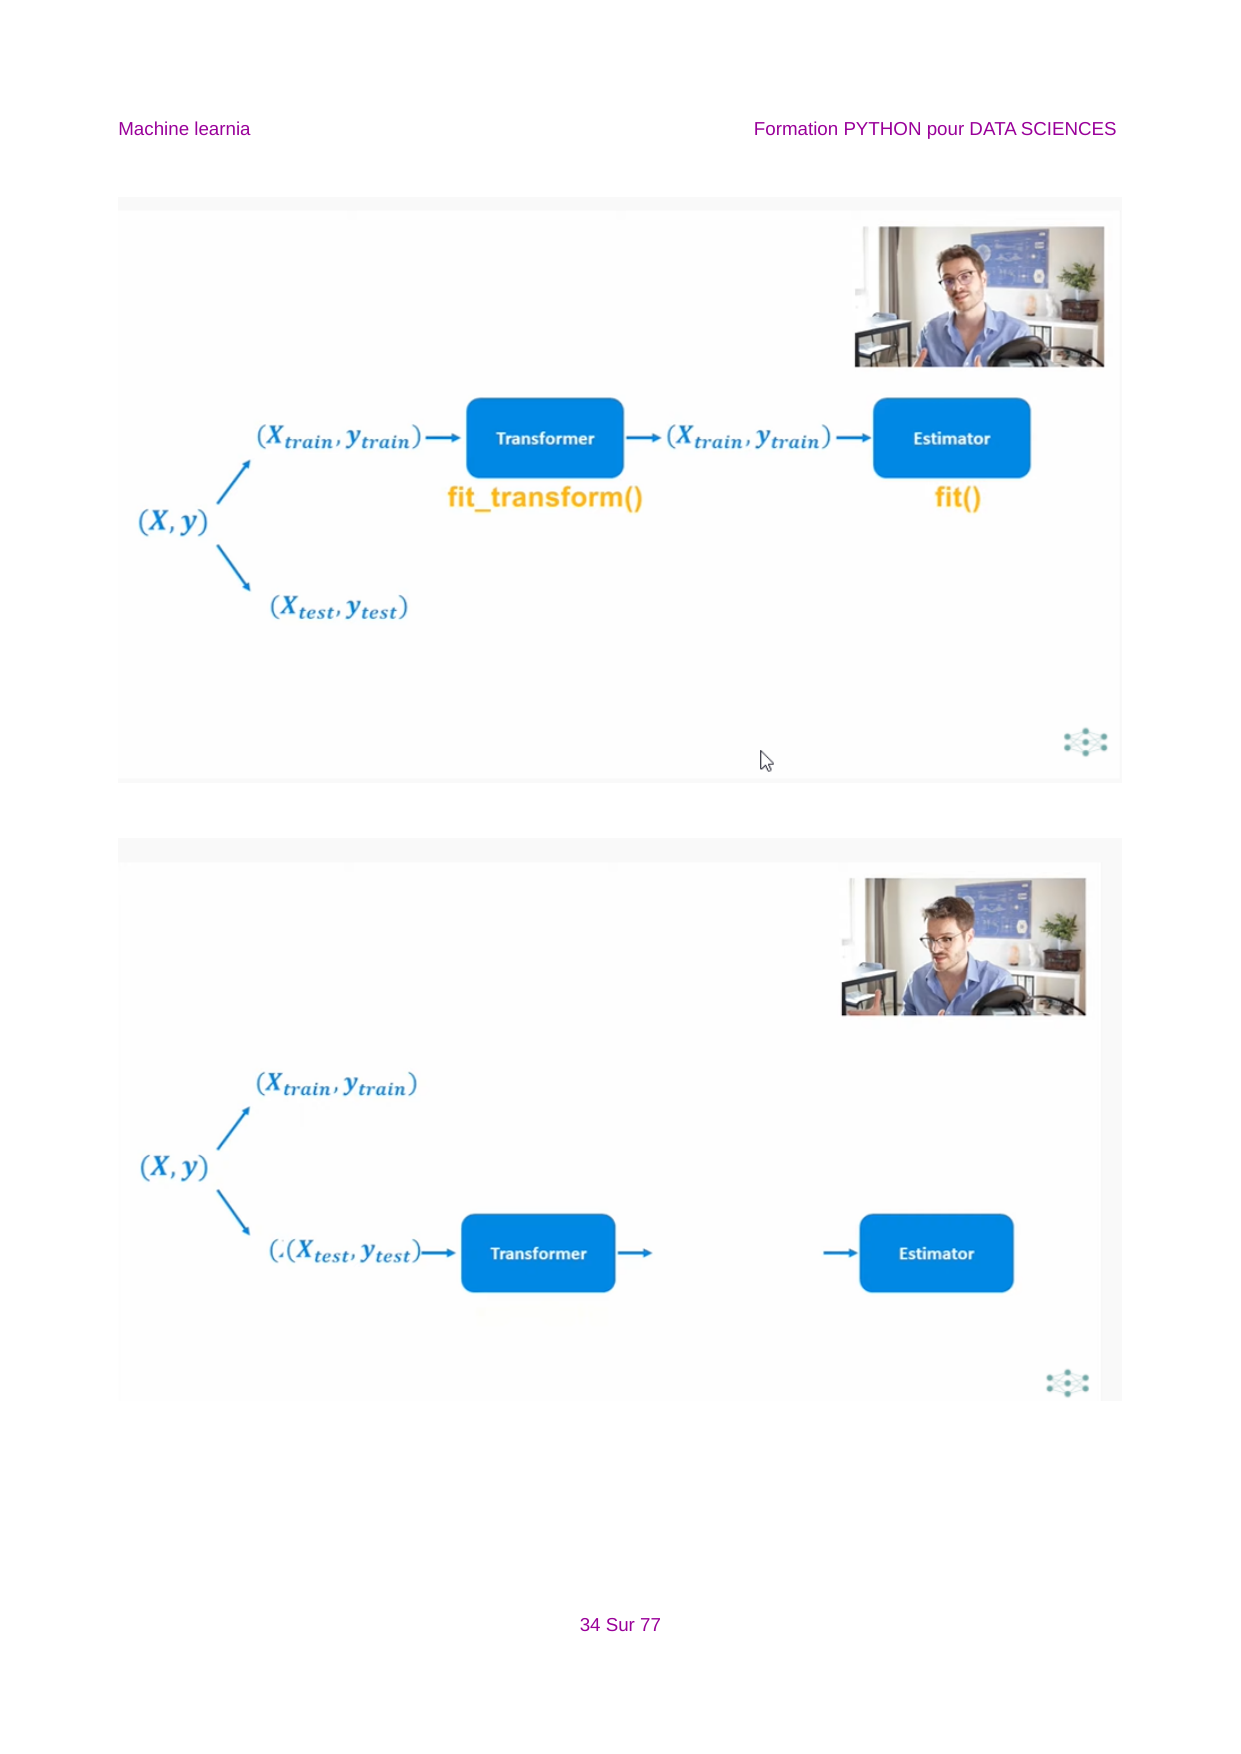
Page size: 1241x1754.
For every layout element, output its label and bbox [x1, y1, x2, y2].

picture [118, 197, 1122, 783]
picture [118, 838, 1122, 1401]
